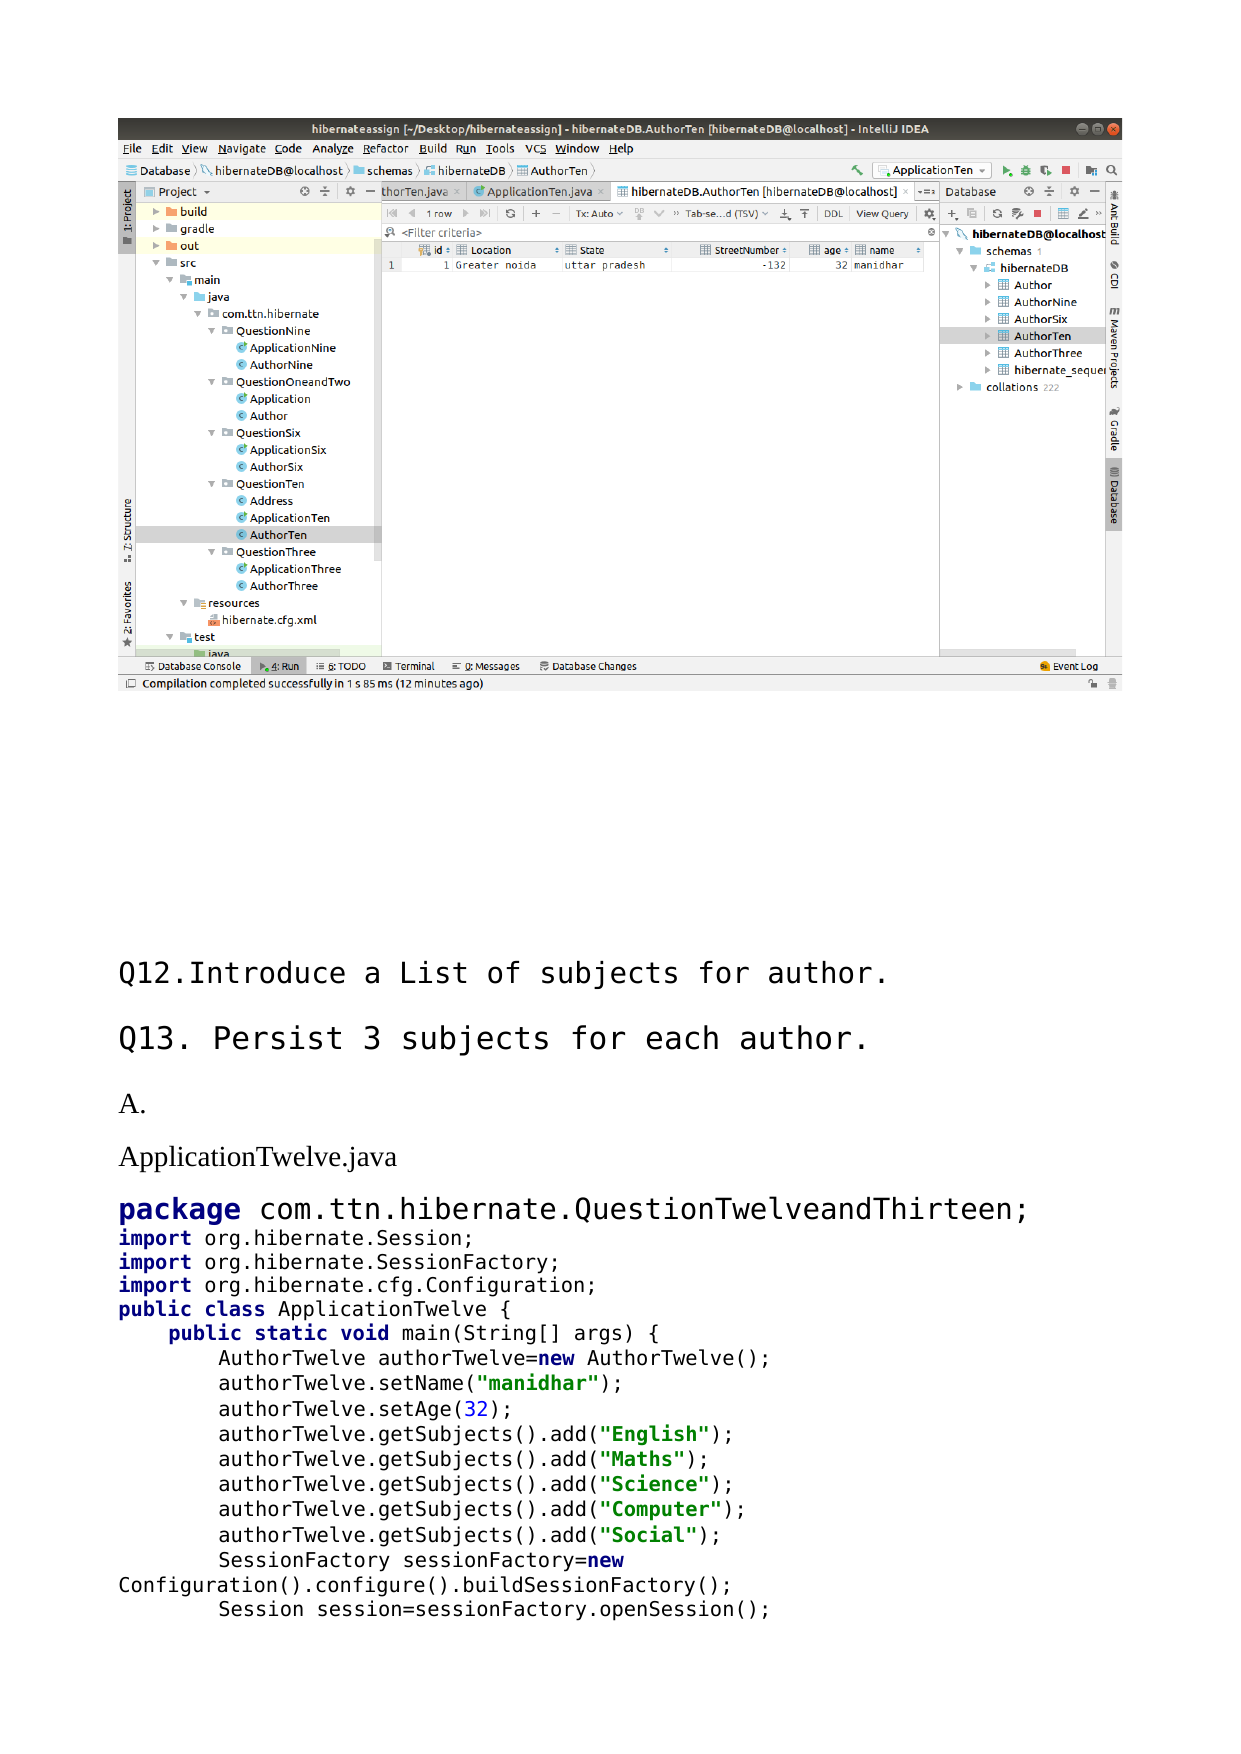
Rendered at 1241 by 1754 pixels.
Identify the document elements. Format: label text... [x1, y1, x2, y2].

text A. [118, 1086, 1122, 1120]
text authorTwelve.setAge(32); [118, 1397, 1122, 1422]
text authorTwelve.getSubjects().add("Maths"); [118, 1447, 1122, 1473]
text authorTwelve.setName("manidhar"); [118, 1372, 1122, 1397]
text ApplicationTwelve.java [118, 1139, 1122, 1173]
text authorTwelve.getSubjects().add("Science"); [118, 1473, 1122, 1498]
text authorTwelve.getSubjects().add("Computer"); [118, 1498, 1122, 1523]
text package com.ttn.hibernate.QuestionTwelveandThirteen; [118, 1192, 1122, 1226]
text Q13. Persist 3 subjects for each author. [118, 1020, 1122, 1057]
text AuthorTwelve authorTwelve=new AuthorTwelve(); [118, 1347, 1122, 1372]
text authorTwelve.getSubjects().add("Social"); [118, 1523, 1122, 1548]
text import org.hibernate.Session; [118, 1226, 1122, 1250]
text authorTwelve.getSubjects().add("English"); [118, 1422, 1122, 1447]
text public static void main(String[] args) { [118, 1321, 1122, 1347]
text SessionFactory sessionFactory=new Configuration().configure().buildSessionFactory(); [118, 1548, 1122, 1597]
text import org.hibernate.SessionFactory; [118, 1250, 1122, 1274]
text import org.hibernate.cfg.Configuration; [118, 1274, 1122, 1298]
text public class ApplicationTwelve { [118, 1298, 1122, 1321]
picture [118, 118, 1123, 691]
text Session session=sessionFactory.openSession(); [118, 1597, 1122, 1622]
text Q12.Introduce a List of subjects for author. [118, 957, 1122, 991]
